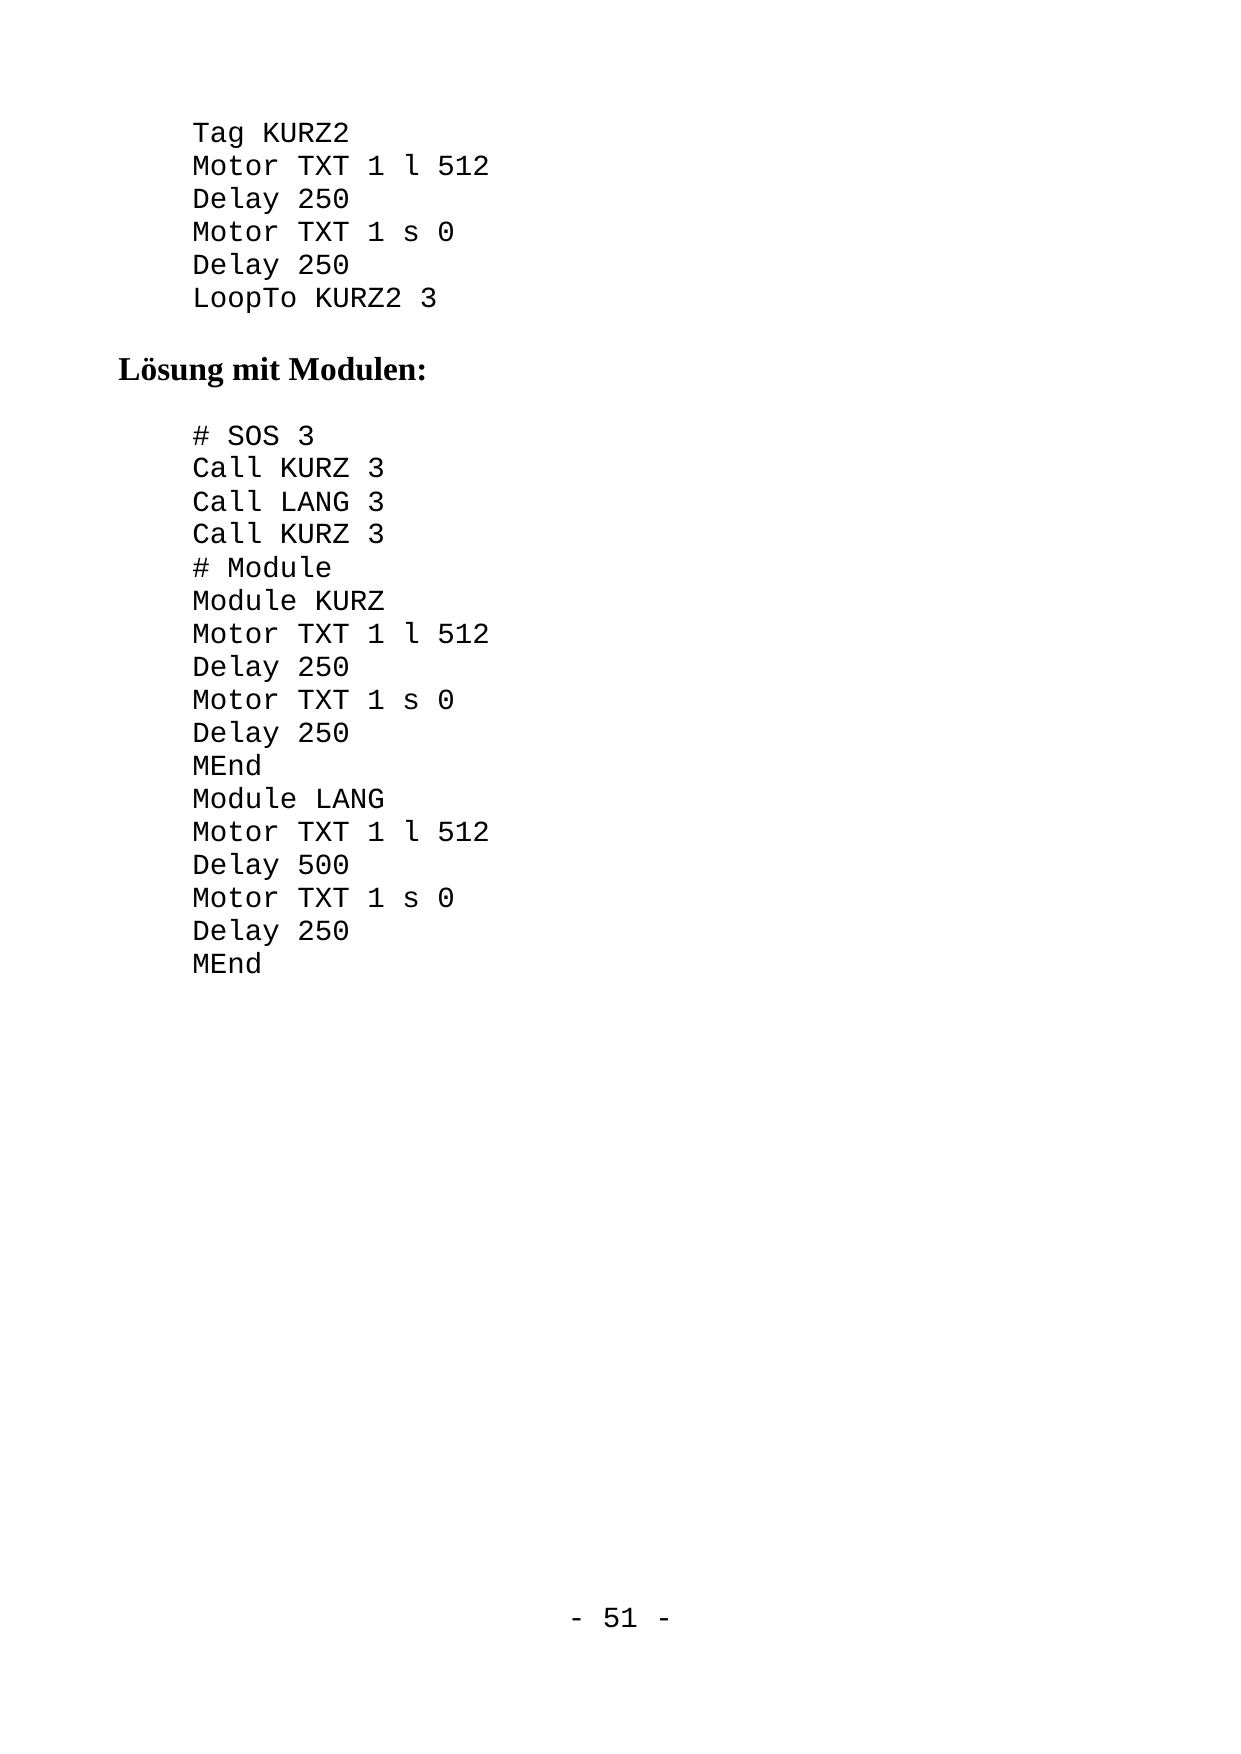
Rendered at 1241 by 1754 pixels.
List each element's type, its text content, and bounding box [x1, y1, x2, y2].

text Lösung mit Modulen: [118, 349, 1122, 388]
text # SOS 3 [118, 421, 1122, 454]
text Delay 500 [118, 850, 1122, 883]
text # Module [118, 553, 1122, 586]
text Delay 250 [118, 184, 1122, 217]
text LoopTo KURZ2 3 [118, 283, 1122, 316]
text Motor TXT 1 s 0 [118, 685, 1122, 718]
text MEnd [118, 751, 1122, 784]
text Delay 250 [118, 916, 1122, 949]
text Tag KURZ2 [118, 118, 1122, 151]
text Motor TXT 1 l 512 [118, 151, 1122, 184]
text Delay 250 [118, 250, 1122, 283]
text Module KURZ [118, 586, 1122, 619]
text MEnd [118, 949, 1122, 982]
text Module LANG [118, 784, 1122, 817]
text Motor TXT 1 s 0 [118, 883, 1122, 916]
text Call KURZ 3 [118, 520, 1122, 553]
text Motor TXT 1 l 512 [118, 619, 1122, 652]
text Call LANG 3 [118, 487, 1122, 520]
text Delay 250 [118, 652, 1122, 685]
text Delay 250 [118, 718, 1122, 751]
text Motor TXT 1 l 512 [118, 817, 1122, 850]
text Motor TXT 1 s 0 [118, 217, 1122, 250]
text Call KURZ 3 [118, 454, 1122, 487]
